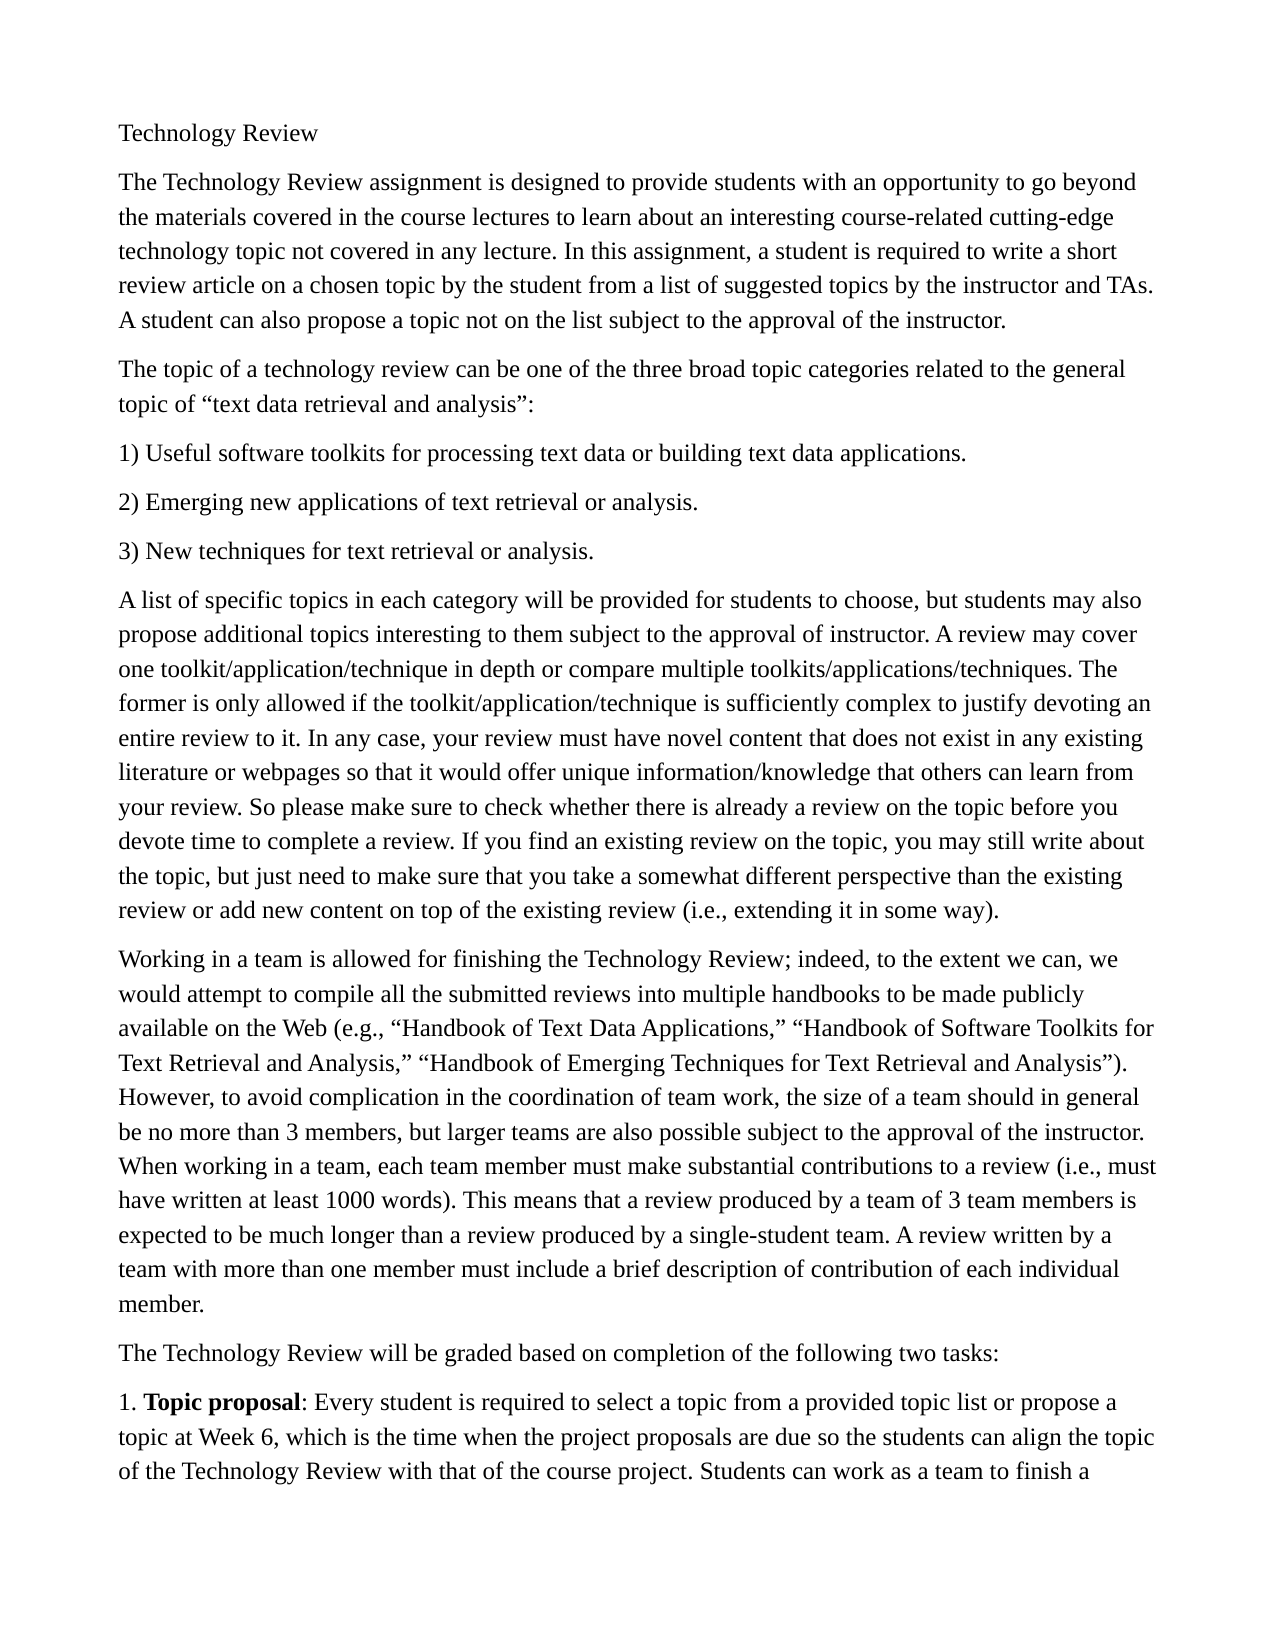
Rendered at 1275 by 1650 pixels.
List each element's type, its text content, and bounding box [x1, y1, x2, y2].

text A list of specific topics in each category will be provided for students to choose, but students may also propose additional topics interesting to them subject to the approval of instructor. A review may cover one toolkit/application/technique in depth or compare multiple toolkits/applications/techniques. The former is only allowed if the toolkit/application/technique is sufficiently complex to justify devoting an entire review to it. In any case, your review must have novel content that does not exist in any existing literature or webpages so that it would offer unique information/knowledge that others can learn from your review. So please make sure to check whether there is already a review on the topic before you devote time to complete a review. If you find an existing review on the topic, you may still write about the topic, but just need to make sure that you take a somewhat different perspective than the existing review or add new content on top of the existing review (i.e., extending it in some way). [118, 585, 1157, 924]
text 1. Topic proposal: Every student is required to select a topic from a provided topic list or propose a topic at Week 6, which is the time when the project proposals are due so the students can align the topic of the Technology Review with that of the course project. Students can work as a team to finish a [118, 1387, 1157, 1485]
text 2) Emerging new applications of text retrieval or analysis. [118, 487, 1157, 516]
text The topic of a technology review can be one of the three broad topic categories related to the general topic of “text data retrieval and analysis”: [118, 354, 1157, 417]
text The Technology Review assignment is designed to provide students with an opportunity to go beyond the materials covered in the course lectures to learn about an interesting course-related cutting-edge technology topic not covered in any lecture. In this assignment, a student is required to write a short review article on a chosen topic by the student from a list of suggested topics by the instructor and TAs. A student can also propose a topic not on the list subject to the approval of the instructor. [118, 167, 1157, 334]
text 3) New techniques for text retrieval or analysis. [118, 536, 1157, 564]
text The Technology Review will be graded based on completion of the following two tasks: [118, 1338, 1157, 1367]
text Working in a team is allowed for finishing the Technology Review; indeed, to the extent we can, we would attempt to compile all the submitted reviews into multiple handbooks to be made publicly available on the Web (e.g., “Handbook of Text Data Applications,” “Handbook of Software Toolkits for Text Retrieval and Analysis,” “Handbook of Emerging Techniques for Text Retrieval and Analysis”). However, to avoid complication in the coordination of team work, the size of a team should in general be no more than 3 members, but larger teams are also possible subject to the approval of the instructor. When working in a team, each team member must make substantial contributions to a review (i.e., must have written at least 1000 words). This means that a review produced by a team of 3 team members is expected to be much longer than a review produced by a single-student team. A review written by a team with more than one member must include a brief description of contribution of each individual member. [118, 944, 1157, 1318]
text Technology Review [118, 118, 1157, 147]
text 1) Useful software toolkits for processing text data or building text data applications. [118, 438, 1157, 466]
